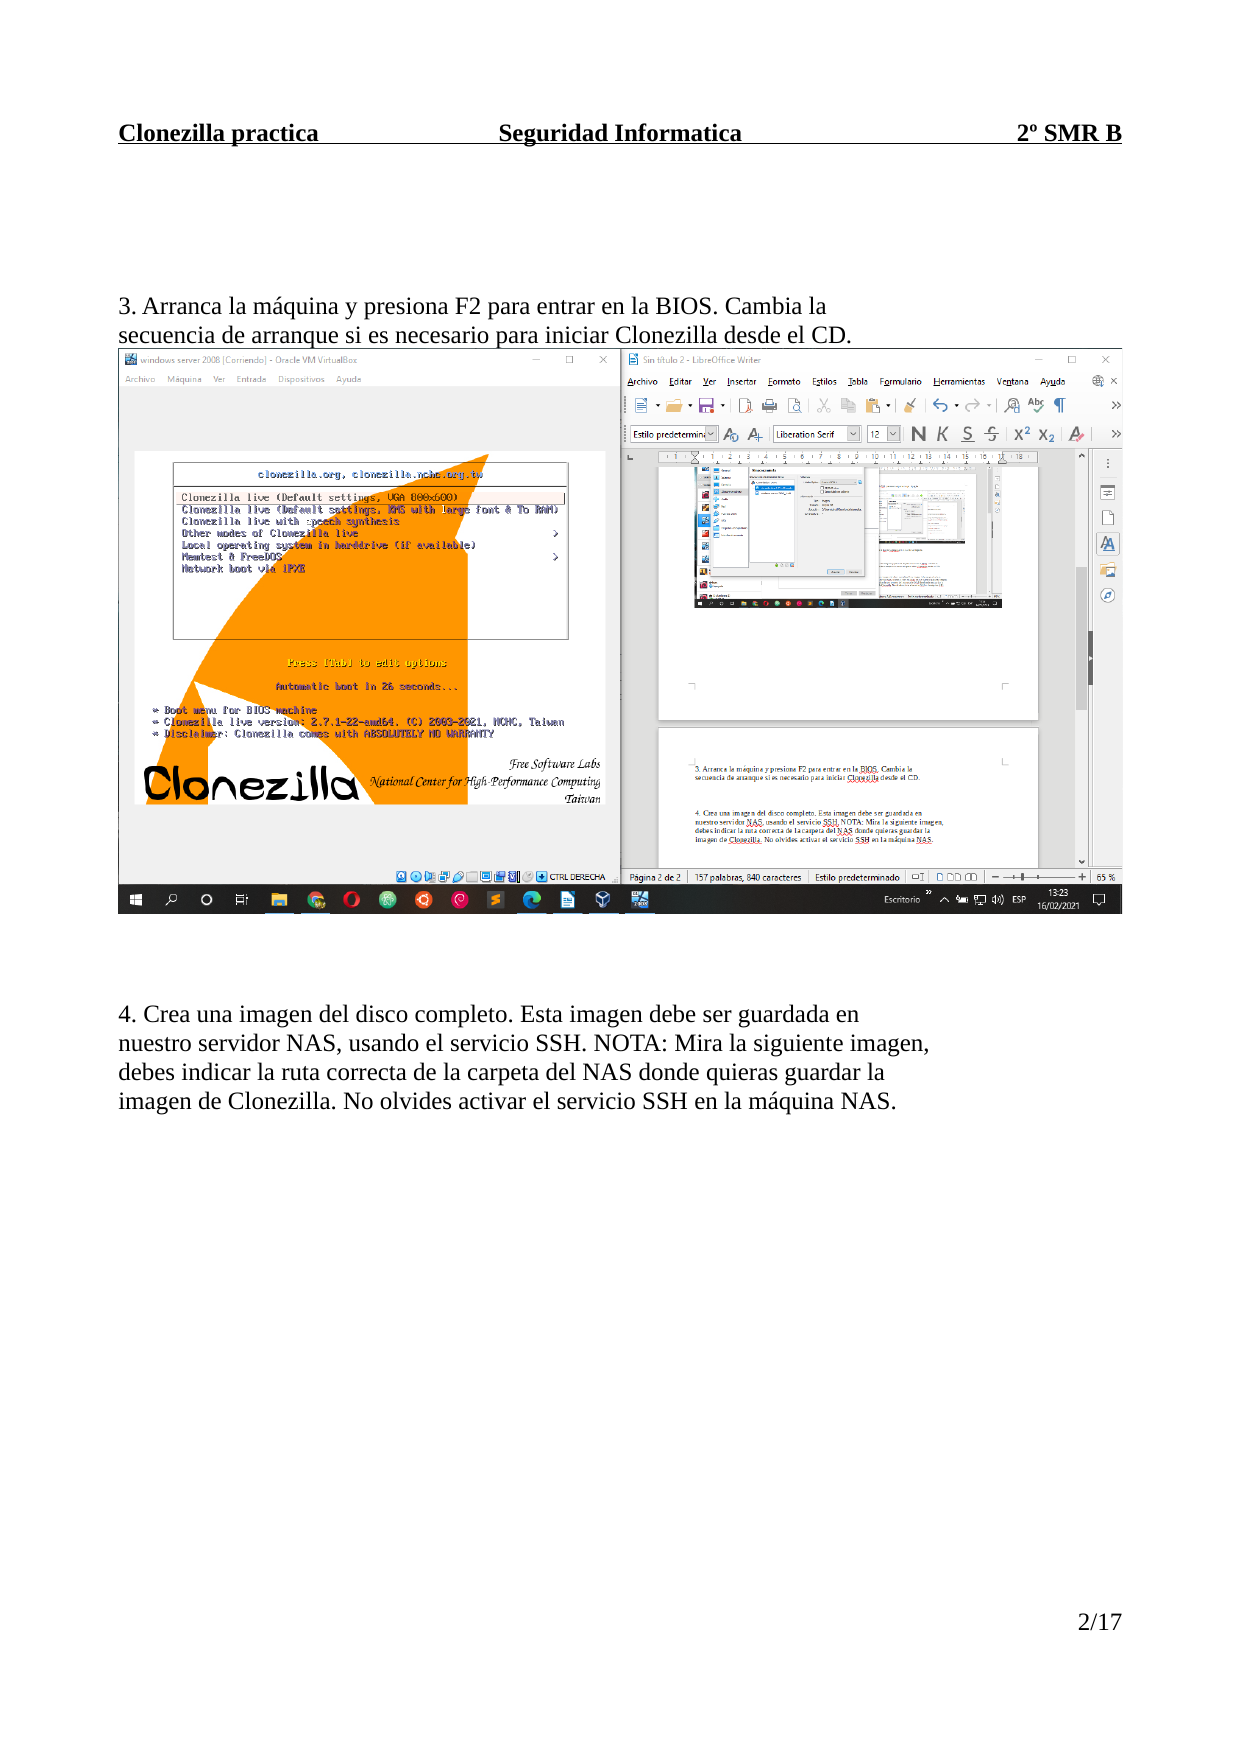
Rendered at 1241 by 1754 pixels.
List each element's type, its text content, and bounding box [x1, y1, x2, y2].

text nuestro servidor NAS, usando el servicio SSH. NOTA: Mira la siguiente imagen, [118, 1028, 1122, 1057]
picture [118, 348, 1123, 914]
text secuencia de arranque si es necesario para iniciar Clonezilla desde el CD. [118, 320, 1122, 348]
text debes indicar la ruta correcta de la carpeta del NAS donde quieras guardar la [118, 1057, 1122, 1086]
text imagen de Clonezilla. No olvides activar el servicio SSH en la máquina NAS. [118, 1086, 1122, 1114]
text 4. Crea una imagen del disco completo. Esta imagen debe ser guardada en [118, 999, 1122, 1028]
text 3. Arranca la máquina y presiona F2 para entrar en la BIOS. Cambia la [118, 291, 1122, 320]
